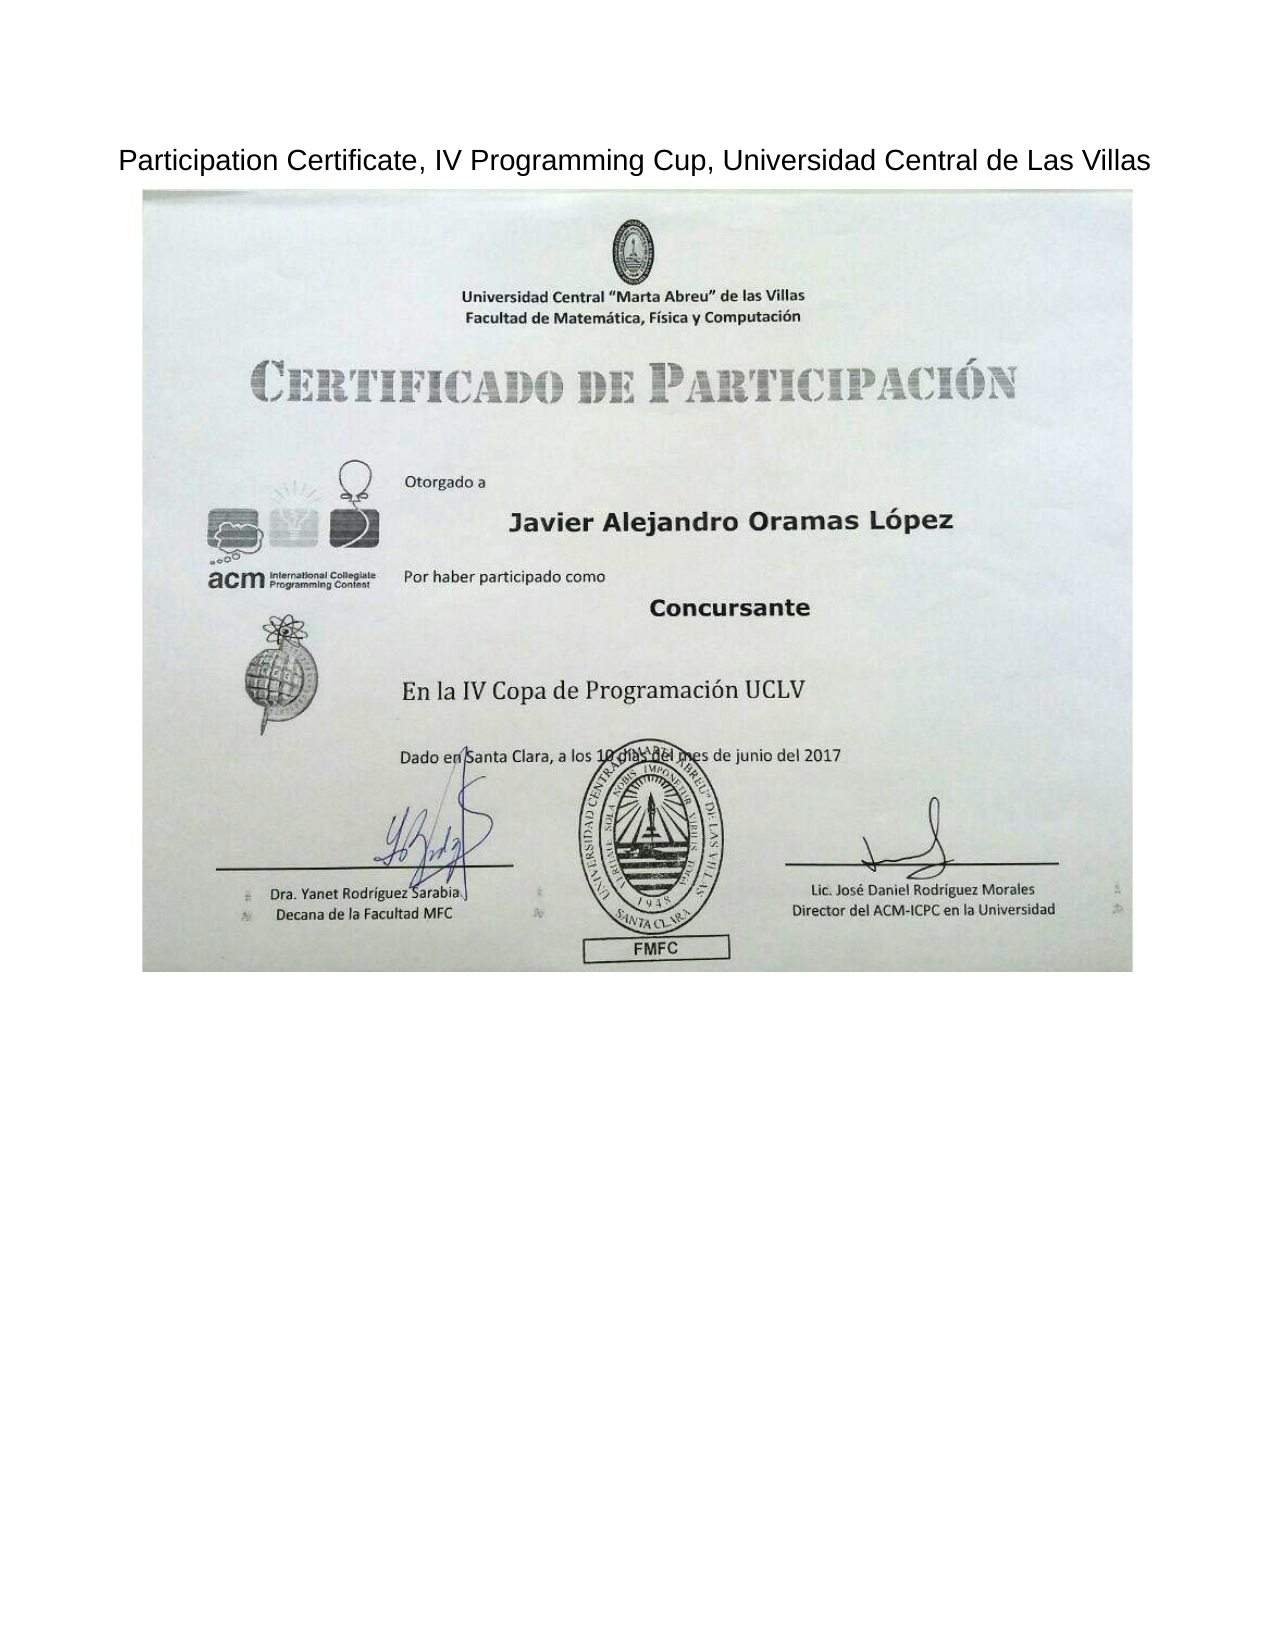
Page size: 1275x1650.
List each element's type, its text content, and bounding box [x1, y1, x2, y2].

subtitle Participation Certificate, IV Programming Cup, Universidad Central de Las Villas [118, 143, 1157, 177]
picture [142, 189, 1133, 972]
